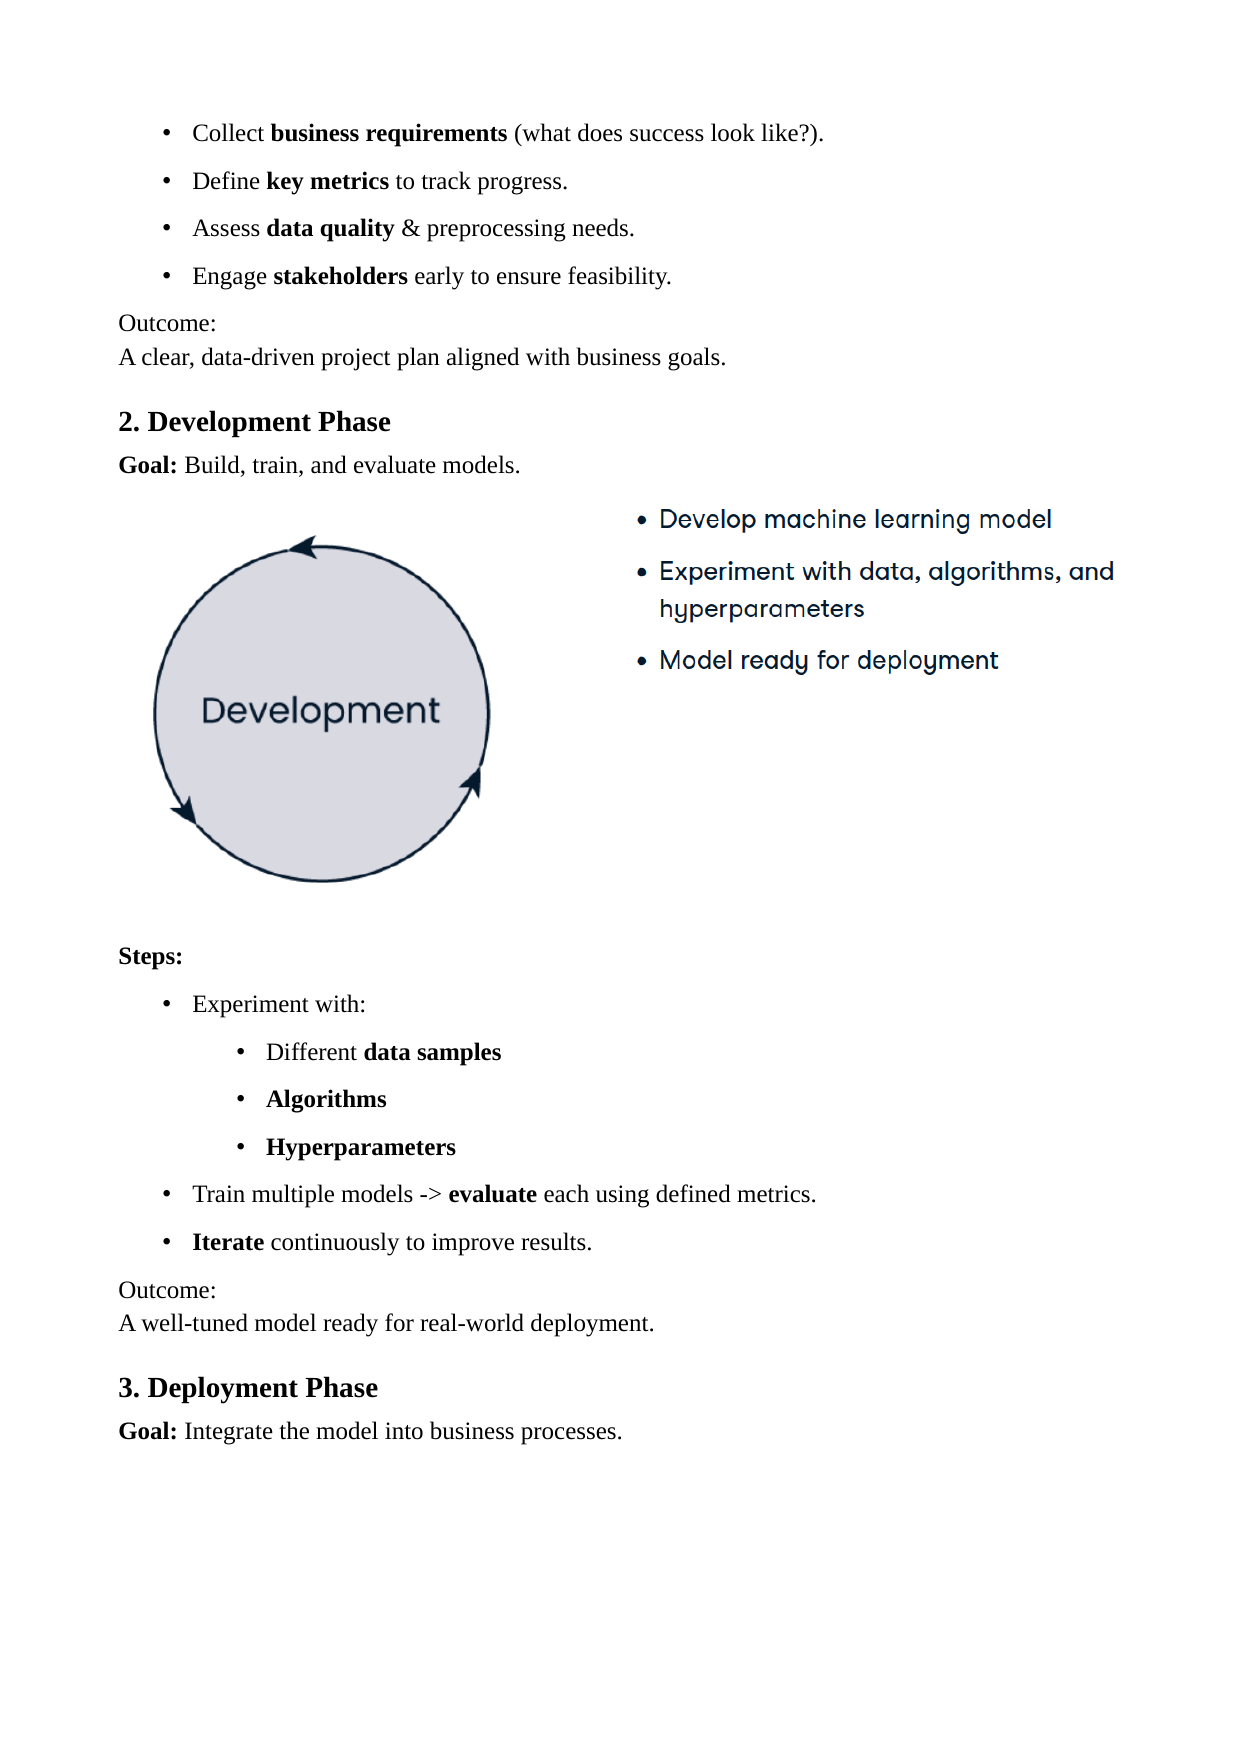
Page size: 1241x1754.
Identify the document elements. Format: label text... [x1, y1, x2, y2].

text Steps: [118, 941, 1122, 970]
list Different data samples [236, 1037, 1122, 1065]
text Outcome: A well-tuned model ready for real-world deployment. [118, 1275, 1122, 1336]
list Algorithms [236, 1084, 1122, 1113]
subtitle 2. Development Phase [118, 404, 1122, 437]
list Collect business requirements (what does success look like?). [162, 118, 1122, 147]
text Goal: Build, train, and evaluate models. [118, 450, 1122, 478]
text Outcome: A clear, data-driven project plan aligned with business goals. [118, 308, 1122, 370]
list Engage stakeholders early to ensure feasibility. [162, 261, 1122, 290]
list Define key metrics to track progress. [162, 166, 1122, 194]
list Train multiple models -> evaluate each using defined metrics. [162, 1179, 1122, 1208]
text Goal: Integrate the model into business processes. [118, 1416, 1122, 1445]
list Iterate continuously to improve results. [162, 1227, 1122, 1256]
list Hyperparameters [236, 1132, 1122, 1161]
subtitle 3. Deployment Phase [118, 1370, 1122, 1403]
list Assess data quality & preprocessing needs. [162, 213, 1122, 242]
list Experiment with: [162, 989, 1122, 1018]
picture [118, 497, 1123, 890]
